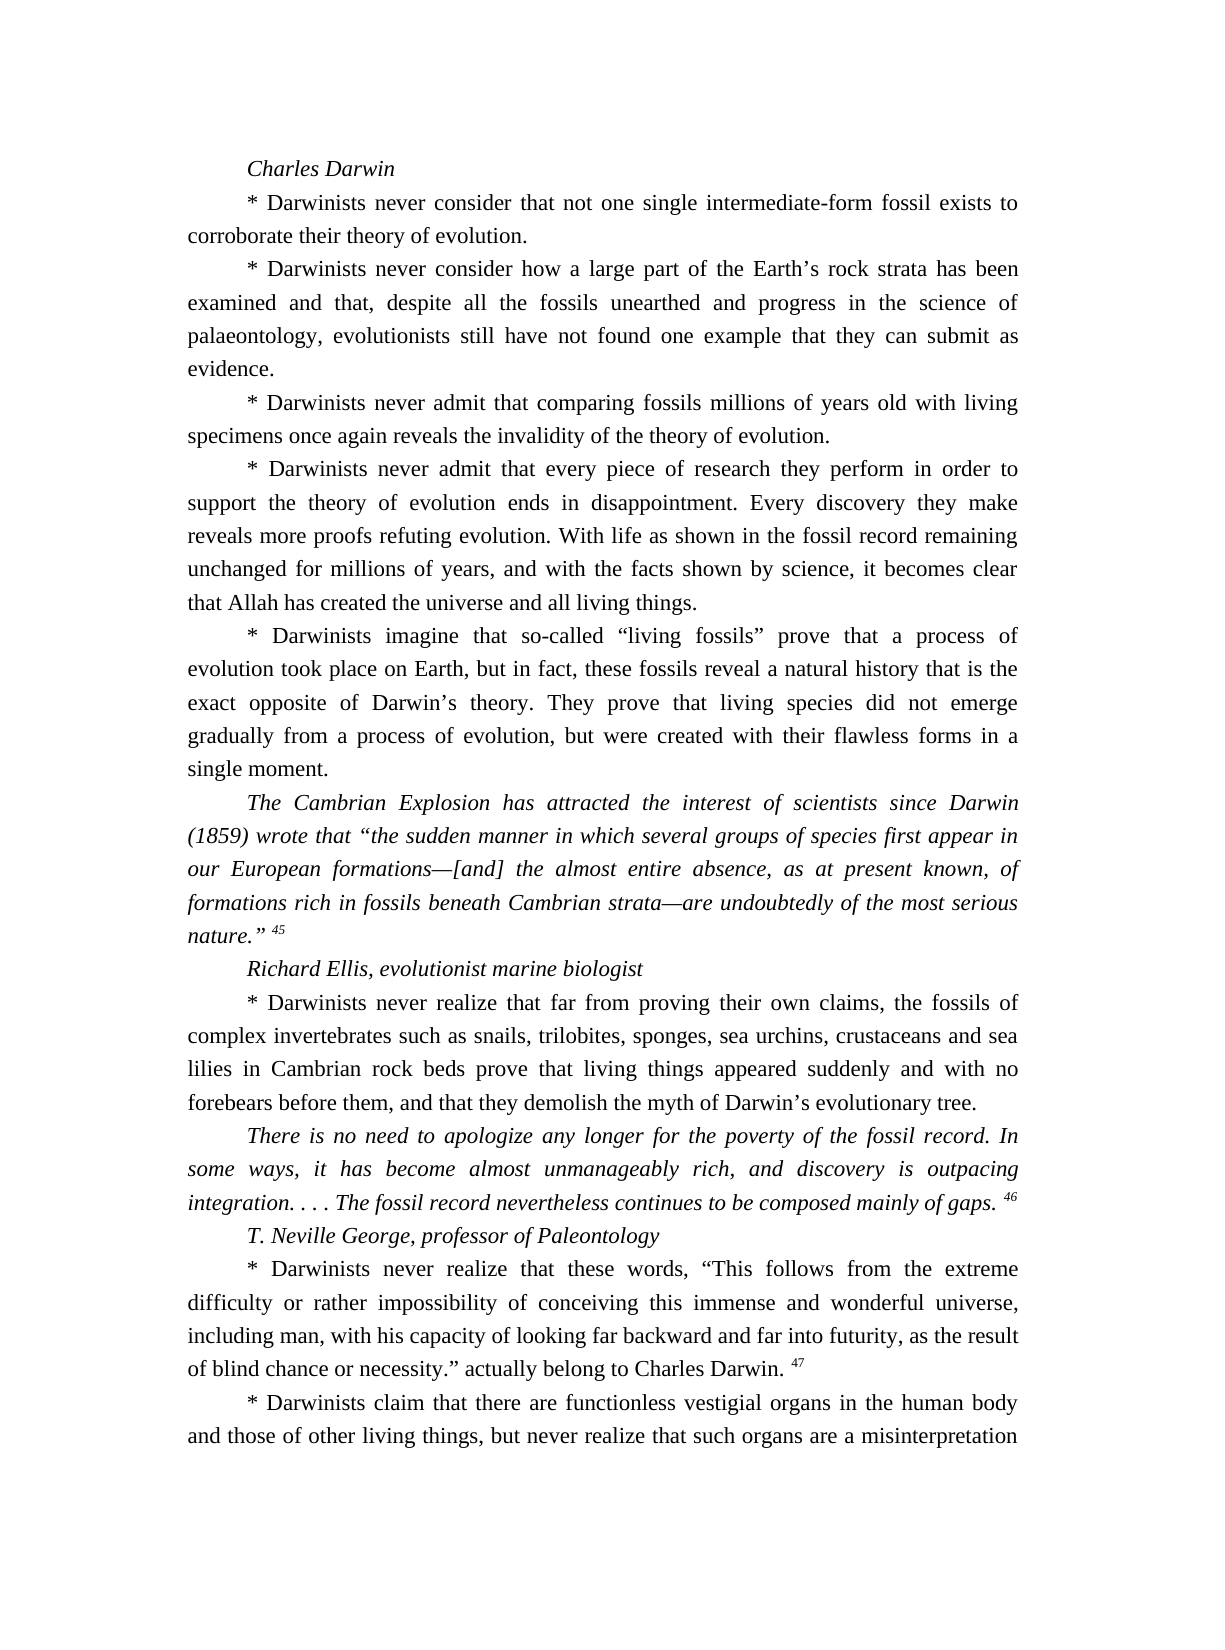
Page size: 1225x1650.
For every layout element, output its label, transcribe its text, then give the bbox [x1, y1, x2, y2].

text There is no need to apologize any longer for the poverty of the fossil record. In some ways, it has become almost unmanageably rich, and discovery is outpacing integration. . . . The fossil record nevertheless continues to be composed mainly of gaps. 46 [187, 1117, 1020, 1217]
text * Darwinists never realize that these words, “This follows from the extreme difficulty or rather impossibility of conceiving this immense and wonderful universe, including man, with his capacity of looking far backward and far into futurity, as the result of blind chance or necessity.” actually belong to Charles Darwin. 47 [187, 1250, 1020, 1383]
text The Cambrian Explosion has attracted the interest of scientists since Darwin (1859) wrote that “the sudden manner in which several groups of species first appear in our European formations—[and] the almost entire absence, as at present known, of formations rich in fossils beneath Cambrian strata—are undoubtedly of the most serious nature.” 45 [187, 783, 1020, 950]
text * Darwinists never admit that comparing fossils millions of years old with living specimens once again reveals the invalidity of the theory of evolution. [187, 383, 1020, 450]
text * Darwinists never admit that every piece of research they perform in order to support the theory of evolution ends in disappointment. Every discovery they make reveals more proofs refuting evolution. With life as shown in the fossil record remaining unchanged for millions of years, and with the facts shown by science, it becomes clear that Allah has created the universe and all living things. [187, 450, 1020, 617]
text T. Neville George, professor of Paleontology [187, 1217, 1020, 1250]
text * Darwinists never consider how a large part of the Earth’s rock strata has been examined and that, despite all the fossils unearthed and progress in the science of palaeontology, evolutionists still have not found one example that they can submit as evidence. [187, 250, 1020, 383]
text * Darwinists never realize that far from proving their own claims, the fossils of complex invertebrates such as snails, trilobites, sponges, sea urchins, crustaceans and sea lilies in Cambrian rock beds prove that living things appeared suddenly and with no forebears before them, and that they demolish the myth of Darwin’s evolutionary tree. [187, 983, 1020, 1117]
text Richard Ellis, evolutionist marine biologist [187, 950, 1020, 983]
text Char­les Dar­win [187, 150, 1020, 183]
text * Darwinists imagine that so-called “living fossils” prove that a process of evolution took place on Earth, but in fact, these fossils reveal a natural history that is the exact opposite of Darwin’s theory. They prove that living species did not emerge gradually from a process of evolution, but were created with their flawless forms in a single moment. [187, 617, 1020, 783]
text * Darwinists never consider that not one single intermediate-form fossil exists to corroborate their theory of evolution. [187, 183, 1020, 250]
text * Darwinists claim that there are functionless vestigial organs in the human body and those of other living things, but never realize that such organs are a misinterpretation [187, 1383, 1020, 1450]
